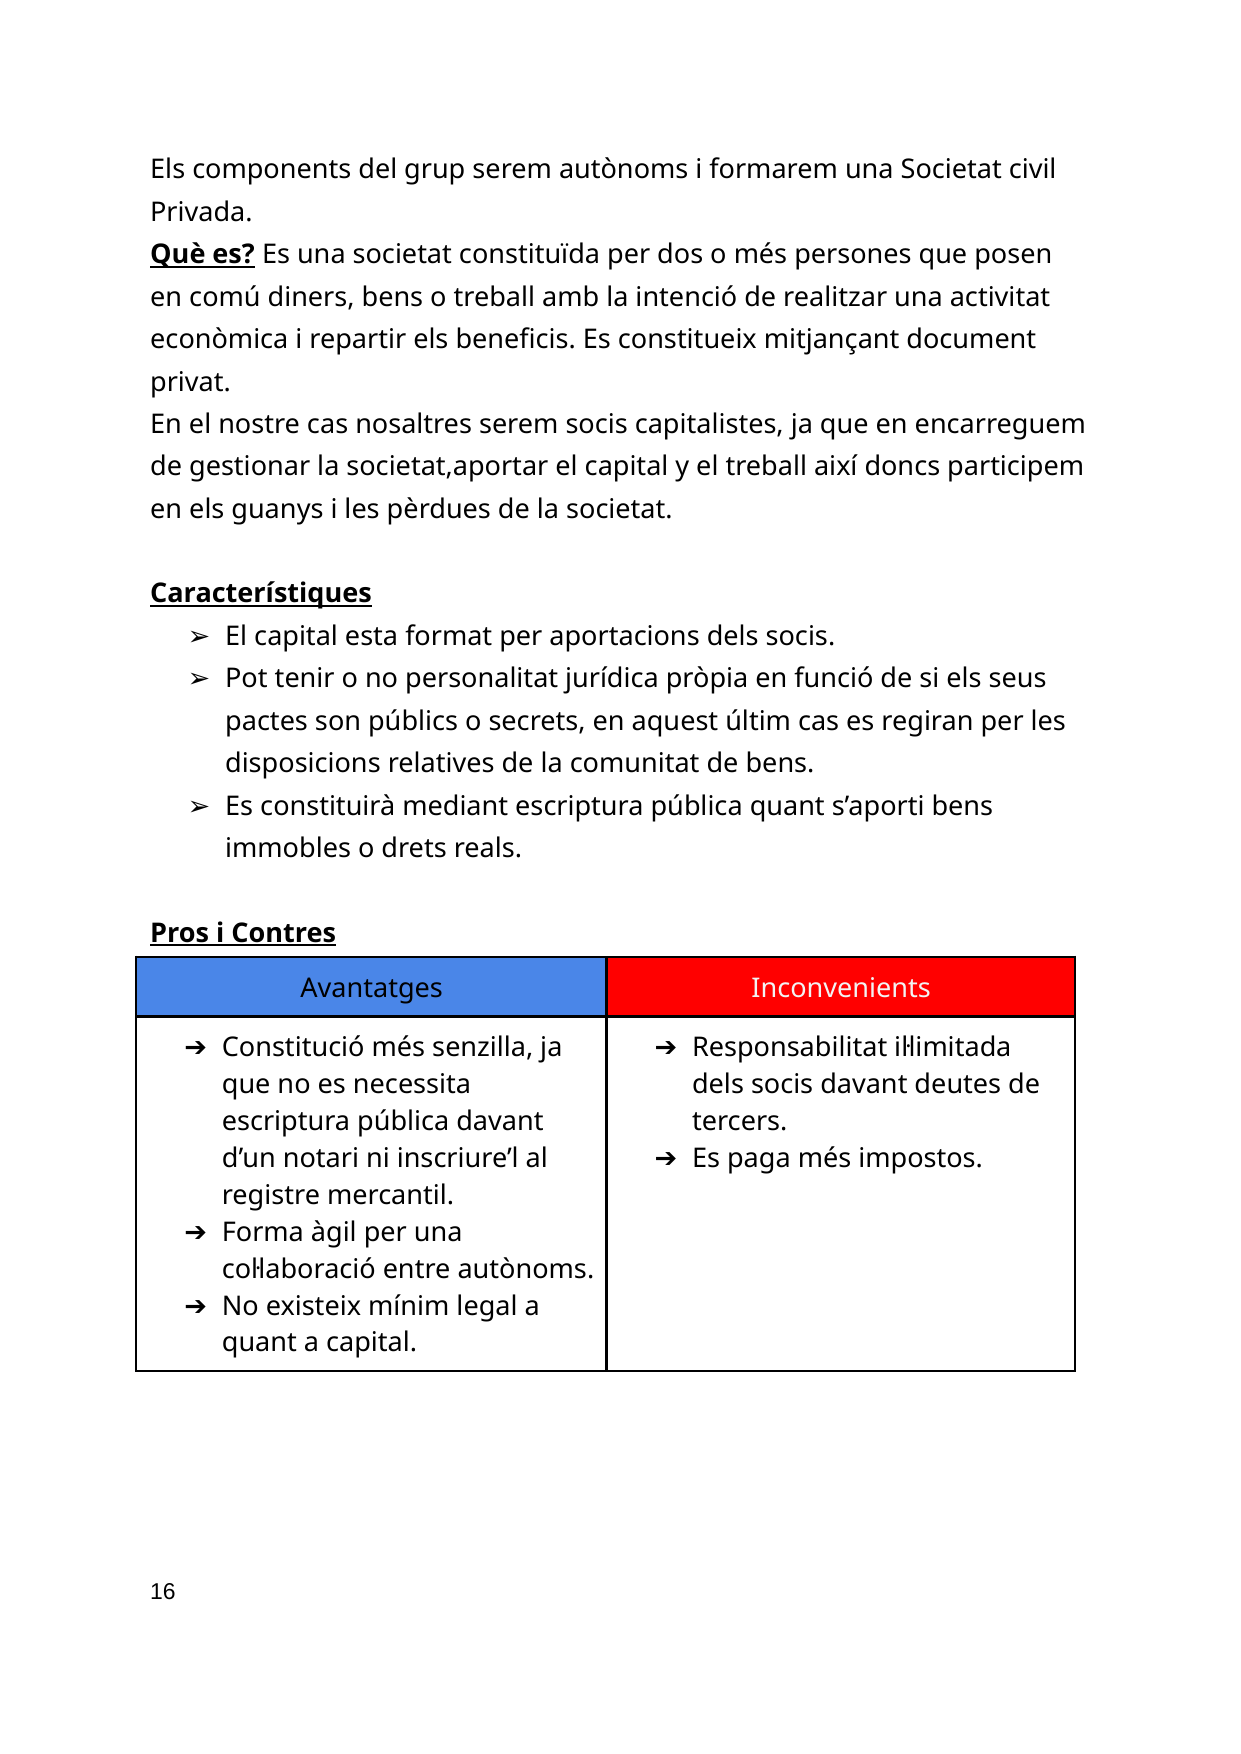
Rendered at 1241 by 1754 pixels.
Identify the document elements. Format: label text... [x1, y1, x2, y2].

table_cell Constitució més senzilla, ja que no es necessita escriptura pública davant d’un notari ni inscriure’l al registre mercantil. Forma àgil per una col·laboració entre autònoms. No existeix mínim legal a quant a capital. [137, 1018, 605, 1370]
table_header Avantatges [137, 958, 605, 1015]
text Pros i Contres [150, 913, 1090, 950]
list El capital esta format per aportacions dels socis. [187, 616, 1090, 653]
text Els components del grup serem autònoms i formarem una Societat civil Privada. [150, 150, 1090, 229]
text Característiques [150, 574, 1090, 611]
list Es constituirà mediant escriptura pública quant s’aporti bens immobles o drets reals. [187, 786, 1090, 865]
text En el nostre cas nosaltres serem socis capitalistes, ja que en encarreguem de gestionar la societat,aportar el capital y el treball així doncs participem en els guanys i les pèrdues de la societat. [150, 404, 1090, 526]
text Què es? Es una societat constituïda per dos o més persones que posen en comú diners, bens o treball amb la intenció de realitzar una activitat econòmica i repartir els beneficis. Es constitueix mitjançant document privat. [150, 235, 1090, 399]
table_header Inconvenients [608, 958, 1074, 1015]
list Pot tenir o no personalitat jurídica pròpia en funció de si els seus pactes son públics o secrets, en aquest últim cas es regiran per les disposicions relatives de la comunitat de bens. [187, 659, 1090, 780]
table_cell Responsabilitat il·limitada dels socis davant deutes de tercers. Es paga més impostos. [608, 1018, 1074, 1370]
